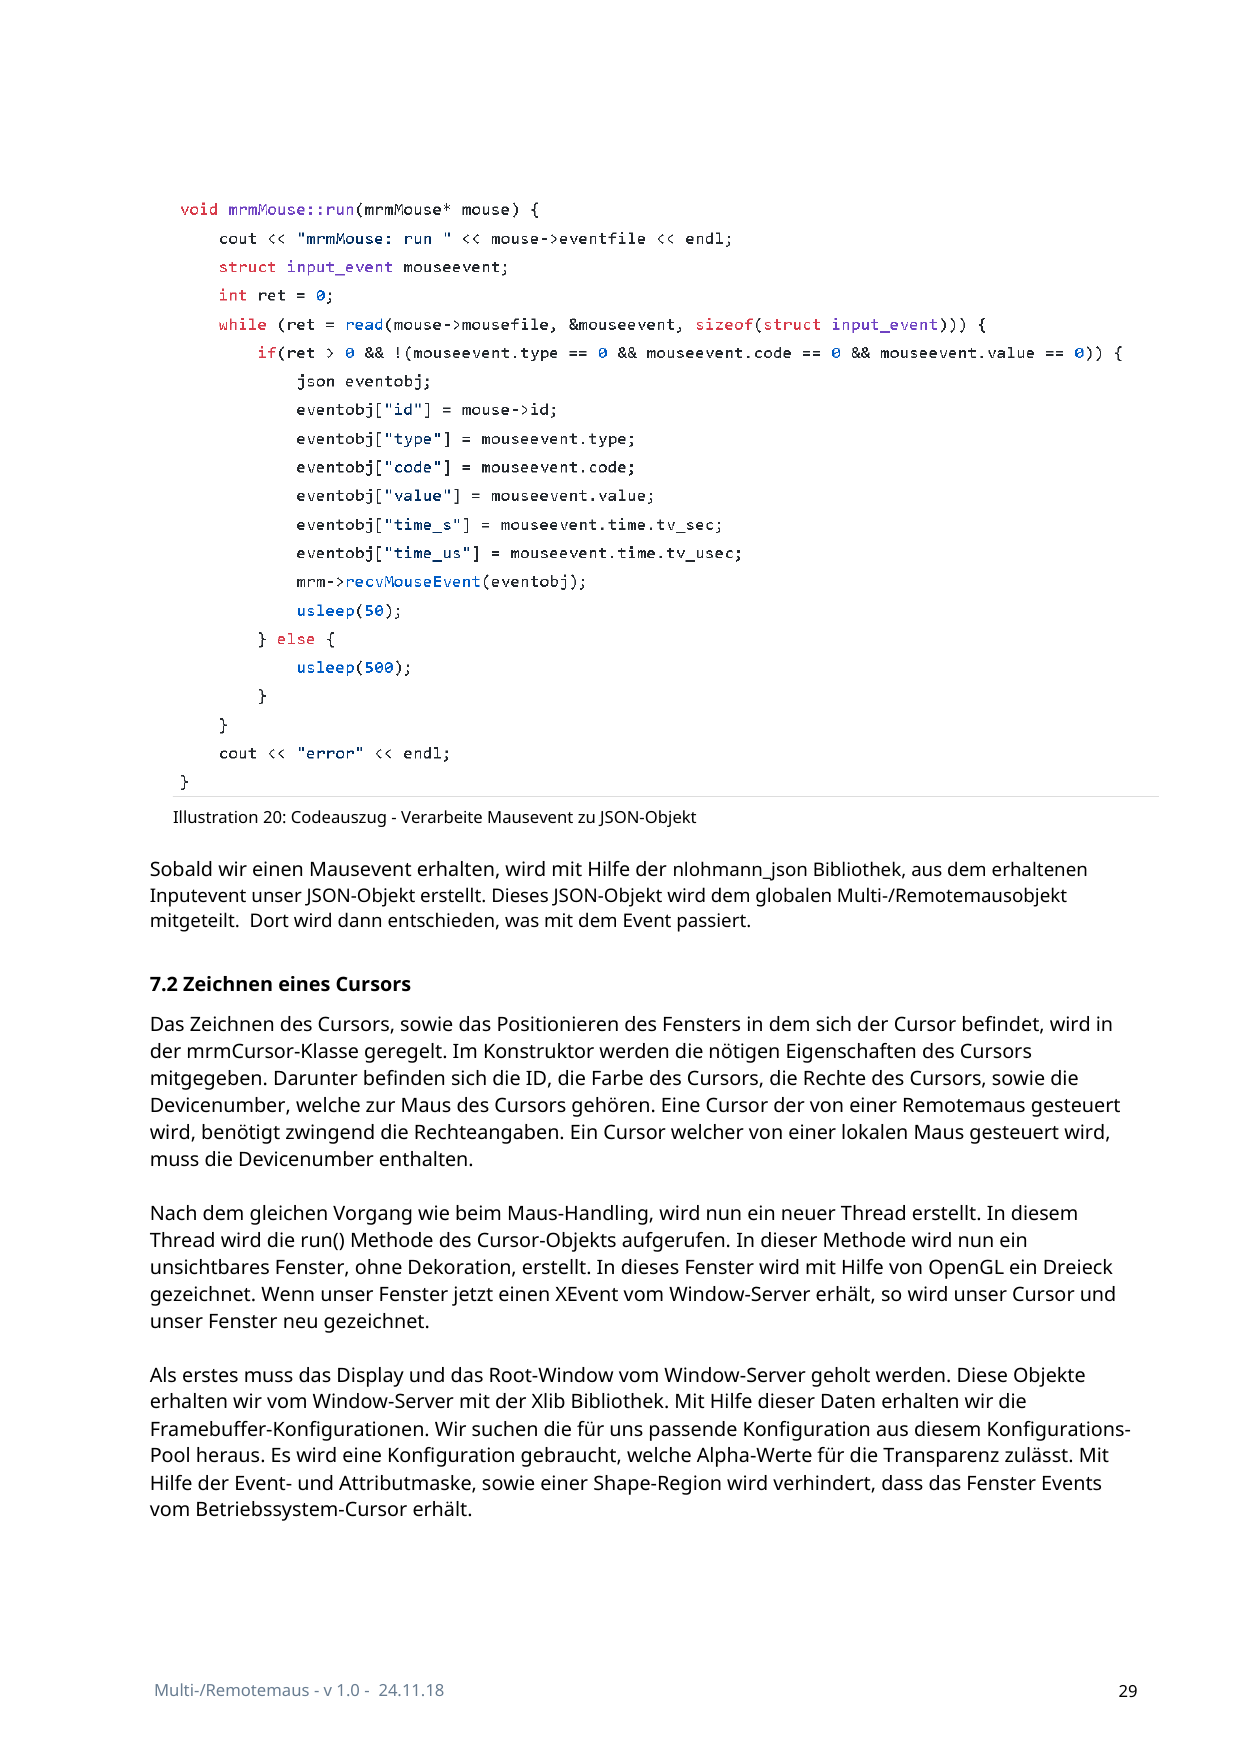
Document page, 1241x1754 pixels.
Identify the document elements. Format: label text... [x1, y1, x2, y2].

text Sobald wir einen Mausevent erhalten, wird mit Hilfe der nlohmann_json Bibliothek, aus dem erhaltenen Inputevent unser JSON-Objekt erstellt. Dieses JSON-Objekt wird dem globalen Multi-/Remotemausobjekt mitgeteilt. Dort wird dann entschieden, was mit dem Event passiert. [149, 855, 1136, 933]
text Als erstes muss das Display und das Root-Window vom Window-Server geholt werden. Diese Objekte erhalten wir vom Window-Server mit der Xlib Bibliothek. Mit Hilfe dieser Daten erhalten wir die Framebuffer-Konfigurationen. Wir suchen die für uns passende Konfiguration aus diesem Konfigurations-Pool heraus. Es wird eine Konfiguration gebraucht, welche Alpha-Werte für die Transparenz zulässt. Mit Hilfe der Event- und Attributmaske, sowie einer Shape-Region wird verhindert, dass das Fenster Events vom Betriebssystem-Cursor erhält. [149, 1361, 1136, 1523]
picture [172, 194, 1159, 806]
subtitle Zeichnen eines Cursors [149, 971, 1136, 998]
text Das Zeichnen des Cursors, sowie das Positionieren des Fensters in dem sich der Cursor befindet, wird in der mrmCursor-Klasse geregelt. Im Konstruktor werden die nötigen Eigenschaften des Cursors mitgegeben. Darunter befinden sich die ID, die Farbe des Cursors, die Rechte des Cursors, sowie die Devicenumber, welche zur Maus des Cursors gehören. Eine Cursor der von einer Remotemaus gesteuert wird, benötigt zwingend die Rechteangaben. Ein Cursor welcher von einer lokalen Maus gesteuert wird, muss die Devicenumber enthalten. [149, 1010, 1136, 1172]
text Illustration 20: Codeauszug - Verarbeite Mausevent zu JSON-Objekt [173, 806, 1159, 828]
text Nach dem gleichen Vorgang wie beim Maus-Handling, wird nun ein neuer Thread erstellt. In diesem Thread wird die run() Methode des Cursor-Objekts aufgerufen. In dieser Methode wird nun ein unsichtbares Fenster, ohne Dekoration, erstellt. In dieses Fenster wird mit Hilfe von OpenGL ein Dreieck gezeichnet. Wenn unser Fenster jetzt einen XEvent vom Window-Server erhält, so wird unser Cursor und unser Fenster neu gezeichnet. [149, 1199, 1136, 1334]
